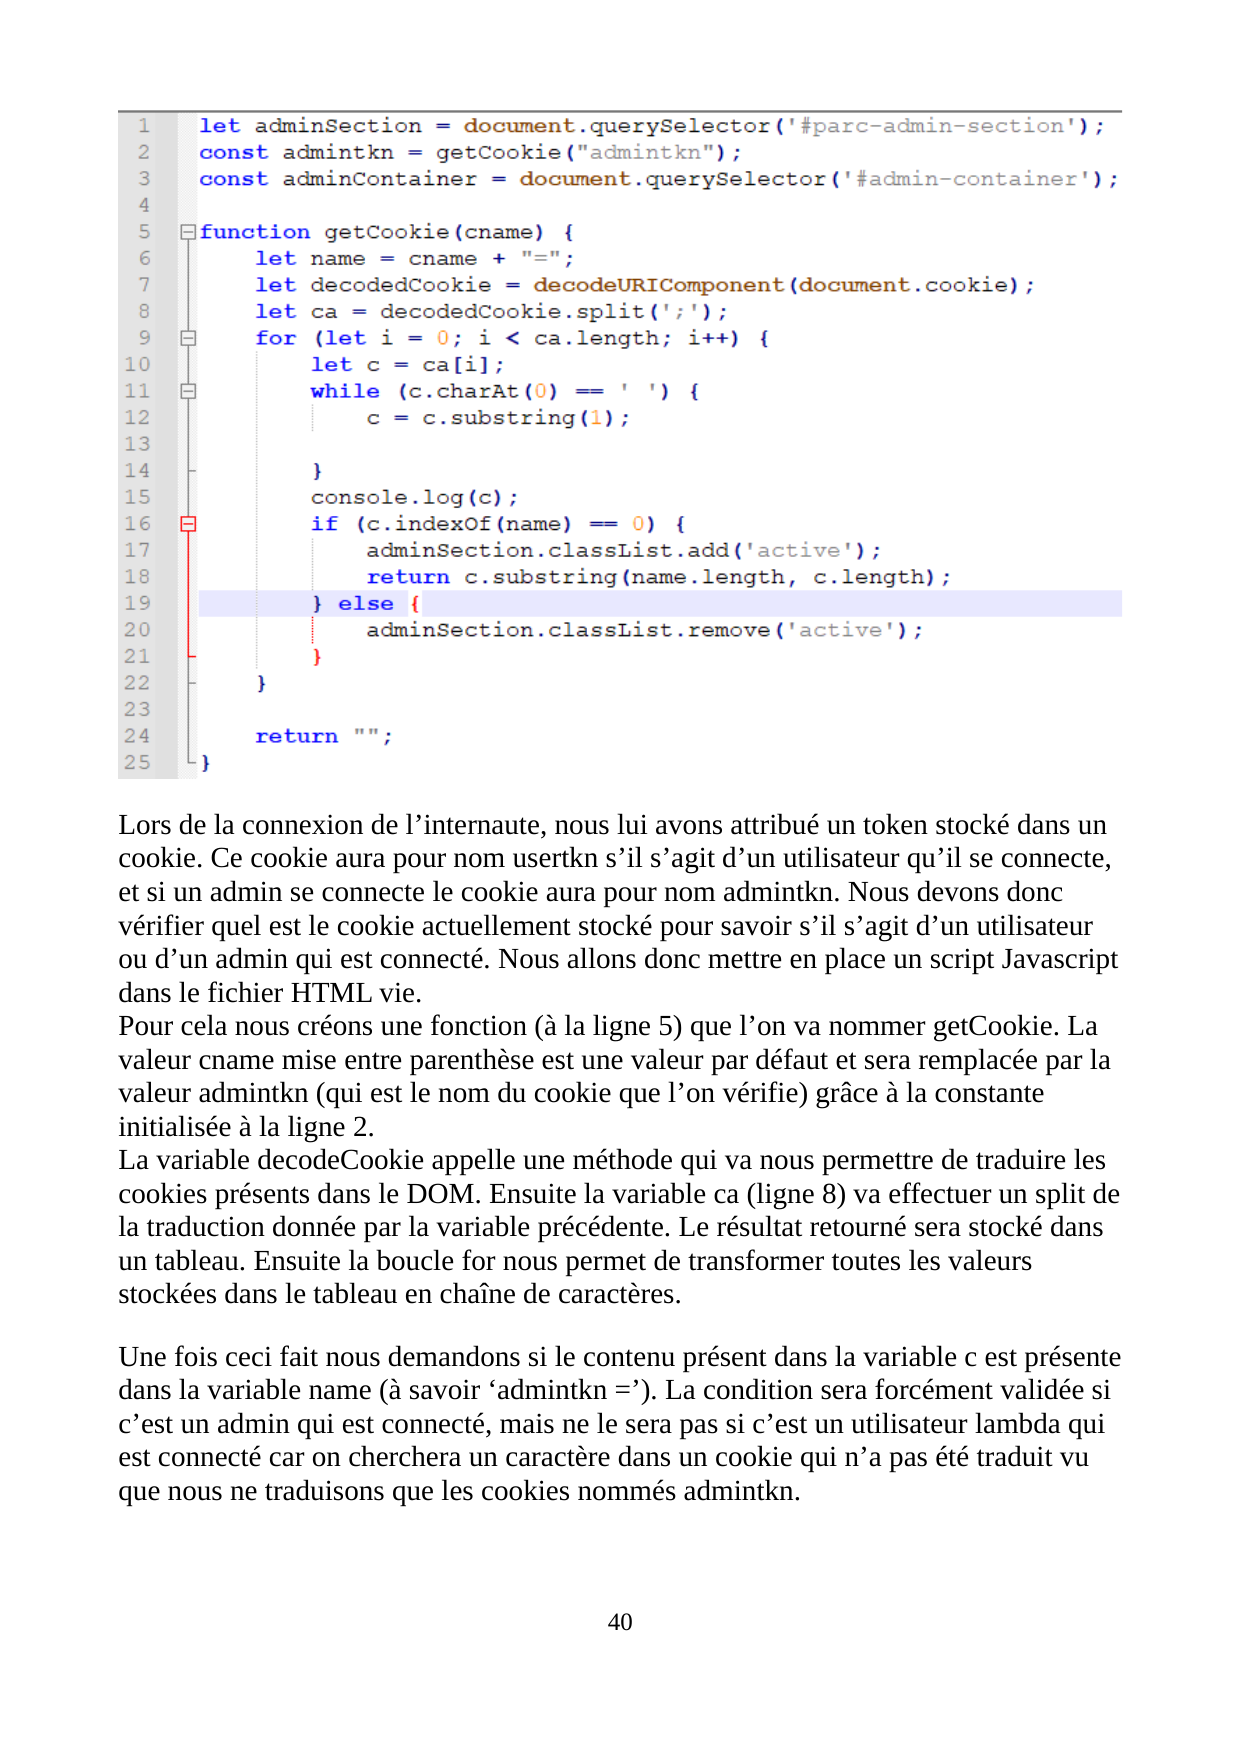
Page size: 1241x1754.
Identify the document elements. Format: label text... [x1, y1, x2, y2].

text La variable decodeCookie appelle une méthode qui va nous permettre de traduire les cookies présents dans le DOM. Ensuite la variable ca (ligne 8) va effectuer un split de la traduction donnée par la variable précédente. Le résultat retourné sera stocké dans un tableau. Ensuite la boucle for nous permet de transformer toutes les valeurs stockées dans le tableau en chaîne de caractères. [118, 1142, 1122, 1310]
text Lors de la connexion de l’internaute, nous lui avons attribué un token stocké dans un cookie. Ce cookie aura pour nom usertkn s’il s’agit d’un utilisateur qu’il se connecte, et si un admin se connecte le cookie aura pour nom admintkn. Nous devons donc vérifier quel est le cookie actuellement stocké pour savoir s’il s’agit d’un utilisateur ou d’un admin qui est connecté. Nous allons donc mettre en place un script Javascript dans le fichier HTML vie. [118, 807, 1122, 1008]
text Une fois ceci fait nous demandons si le contenu présent dans la variable c est présente dans la variable name (à savoir ‘admintkn =’). La condition sera forcément validée si c’est un admin qui est connecté, mais ne le sera pas si c’est un utilisateur lambda qui est connecté car on cherchera un caractère dans un cookie qui n’a pas été traduit vu que nous ne traduisons que les cookies nommés admintkn. [118, 1339, 1122, 1507]
text Pour cela nous créons une fonction (à la ligne 5) que l’on va nommer getCookie. La valeur cname mise entre parenthèse est une valeur par défaut et sera remplacée par la valeur admintkn (qui est le nom du cookie que l’on vérifie) grâce à la constante initialisée à la ligne 2. [118, 1008, 1122, 1142]
picture [118, 110, 1123, 779]
